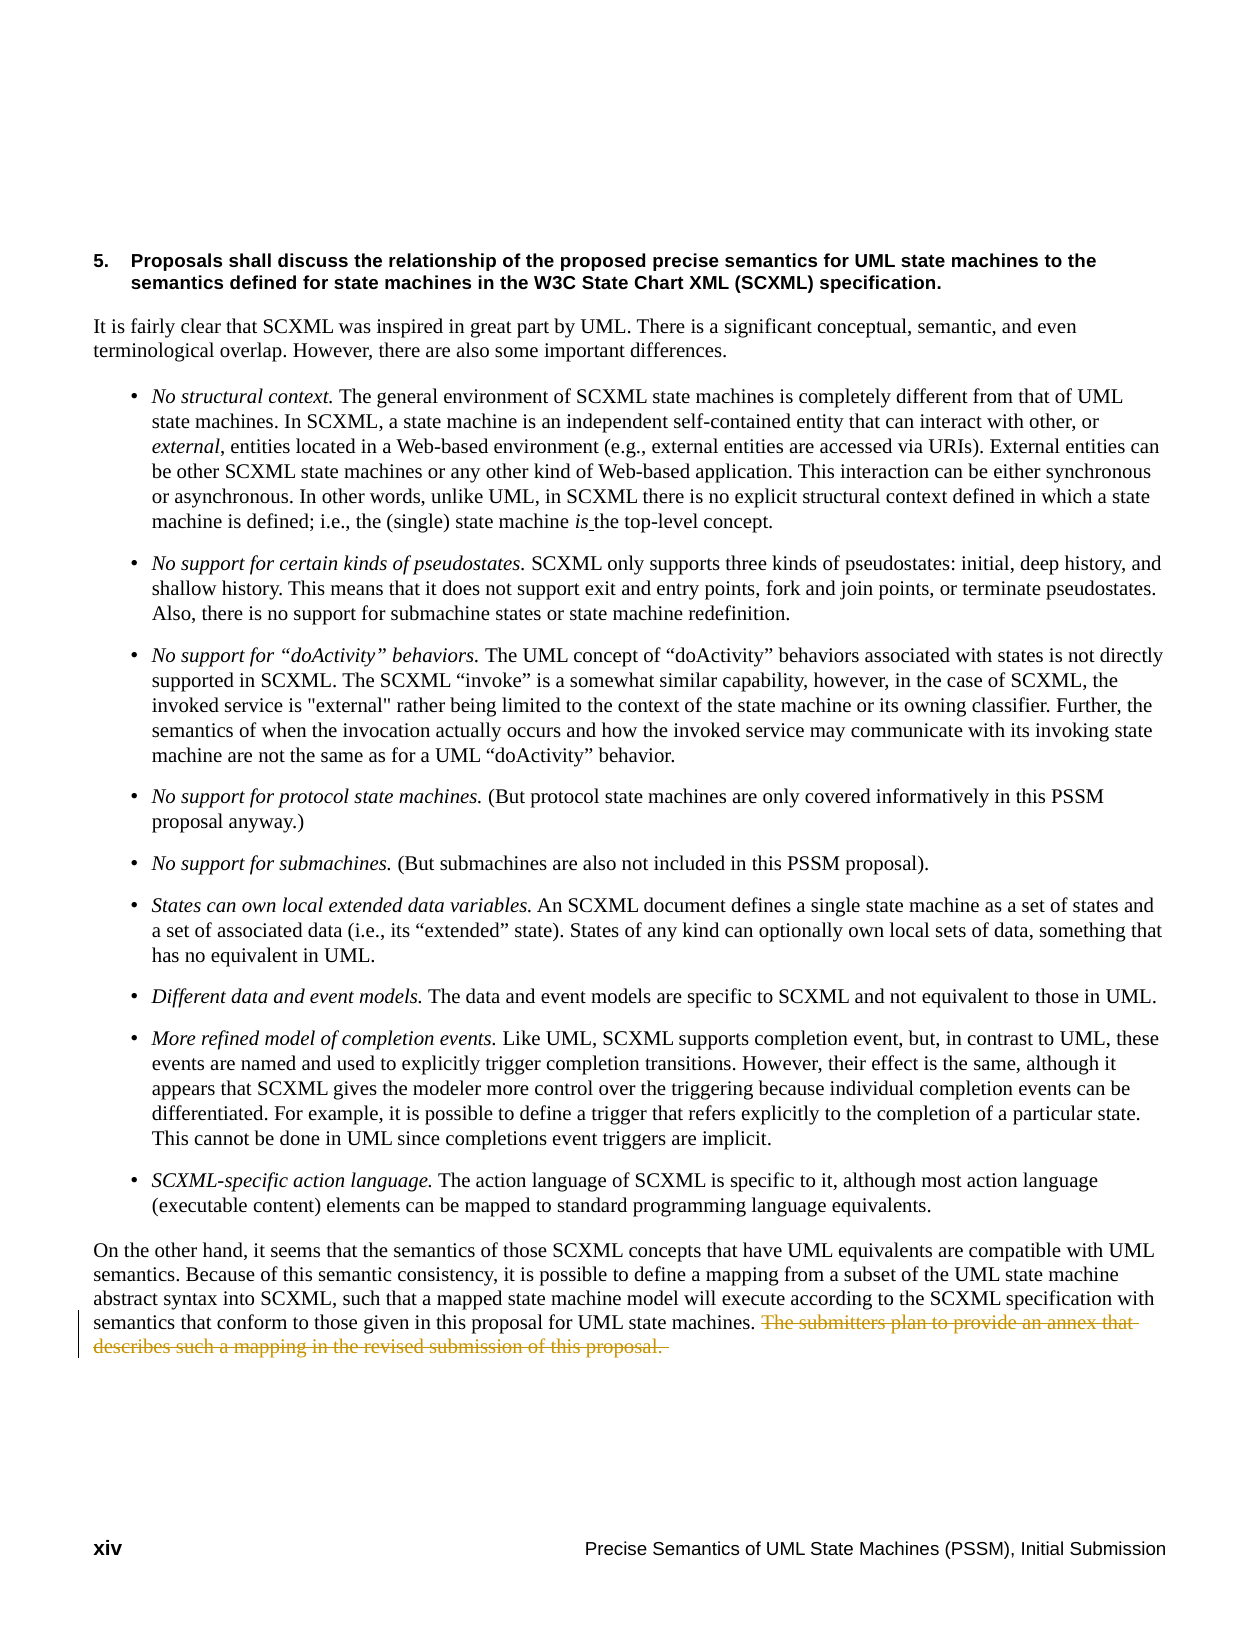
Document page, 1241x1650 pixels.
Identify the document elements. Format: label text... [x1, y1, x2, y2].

text It is fairly clear that SCXML was inspired in great part by UML. There is a significant conceptual, semantic, and even terminological overlap. However, there are also some important differences. [93, 314, 1164, 362]
text On the other hand, it seems that the semantics of those SCXML concepts that have UML equivalents are compatible with UML semantics. Because of this semantic consistency, it is possible to define a mapping from a subset of the UML state machine abstract syntax into SCXML, such that a mapped state machine model will execute according to the SCXML specification with semantics that conform to those given in this proposal for UML state machines. [93, 1238, 1164, 1358]
list No support for certain kinds of pseudostates. SCXML only supports three kinds of pseudostates: initial, deep history, and shallow history. This means that it does not support exit and entry points, fork and join points, or terminate pseudostates. Also, there is no support for submachine states or state machine redefinition. [131, 550, 1164, 625]
list No support for submachines. (But submachines are also not included in this PSSM proposal). [131, 850, 1164, 875]
list No support for “doActivity” behaviors. The UML concept of “doActivity” behaviors associated with states is not directly supported in SCXML. The SCXML “invoke” is a somewhat similar capability, however, in the case of SCXML, the invoked service is "external" rather being limited to the context of the state machine or its owning classifier. Further, the semantics of when the invocation actually occurs and how the invoked service may communicate with its invoking state machine are not the same as for a UML “doActivity” behavior. [131, 642, 1164, 767]
subtitle Proposals shall discuss the relationship of the proposed precise semantics for UML state machines to the semantics defined for state machines in the W3C State Chart XML (SCXML) specification. [93, 250, 1164, 293]
list No structural context. The general environment of SCXML state machines is completely different from that of UML state machines. In SCXML, a state machine is an independent self-contained entity that can interact with other, or external, entities located in a Web-based environment (e.g., external entities are accessed via URIs). External entities can be other SCXML state machines or any other kind of Web-based application. This interaction can be either synchronous or asynchronous. In other words, unlike UML, in SCXML there is no explicit structural context defined in which a state machine is defined; i.e., the (single) state machine is the top-level concept. [131, 383, 1164, 533]
list More refined model of completion events. Like UML, SCXML supports completion event, but, in contrast to UML, these events are named and used to explicitly trigger completion transitions. However, their effect is the same, although it appears that SCXML gives the modeler more control over the triggering because individual completion events can be differentiated. For example, it is possible to define a trigger that refers explicitly to the completion of a particular state. This cannot be done in UML since completions event triggers are implicit. [131, 1025, 1164, 1150]
list No support for protocol state machines. (But protocol state machines are only covered informatively in this PSSM proposal anyway.) [131, 783, 1164, 833]
list States can own local extended data variables. An SCXML document defines a single state machine as a set of states and a set of associated data (i.e., its “extended” state). States of any kind can optionally own local sets of data, something that has no equivalent in UML. [131, 892, 1164, 967]
list Different data and event models. The data and event models are specific to SCXML and not equivalent to those in UML. [131, 983, 1164, 1008]
list SCXML-specific action language. The action language of SCXML is specific to it, although most action language (executable content) elements can be mapped to standard programming language equivalents. [131, 1167, 1164, 1217]
